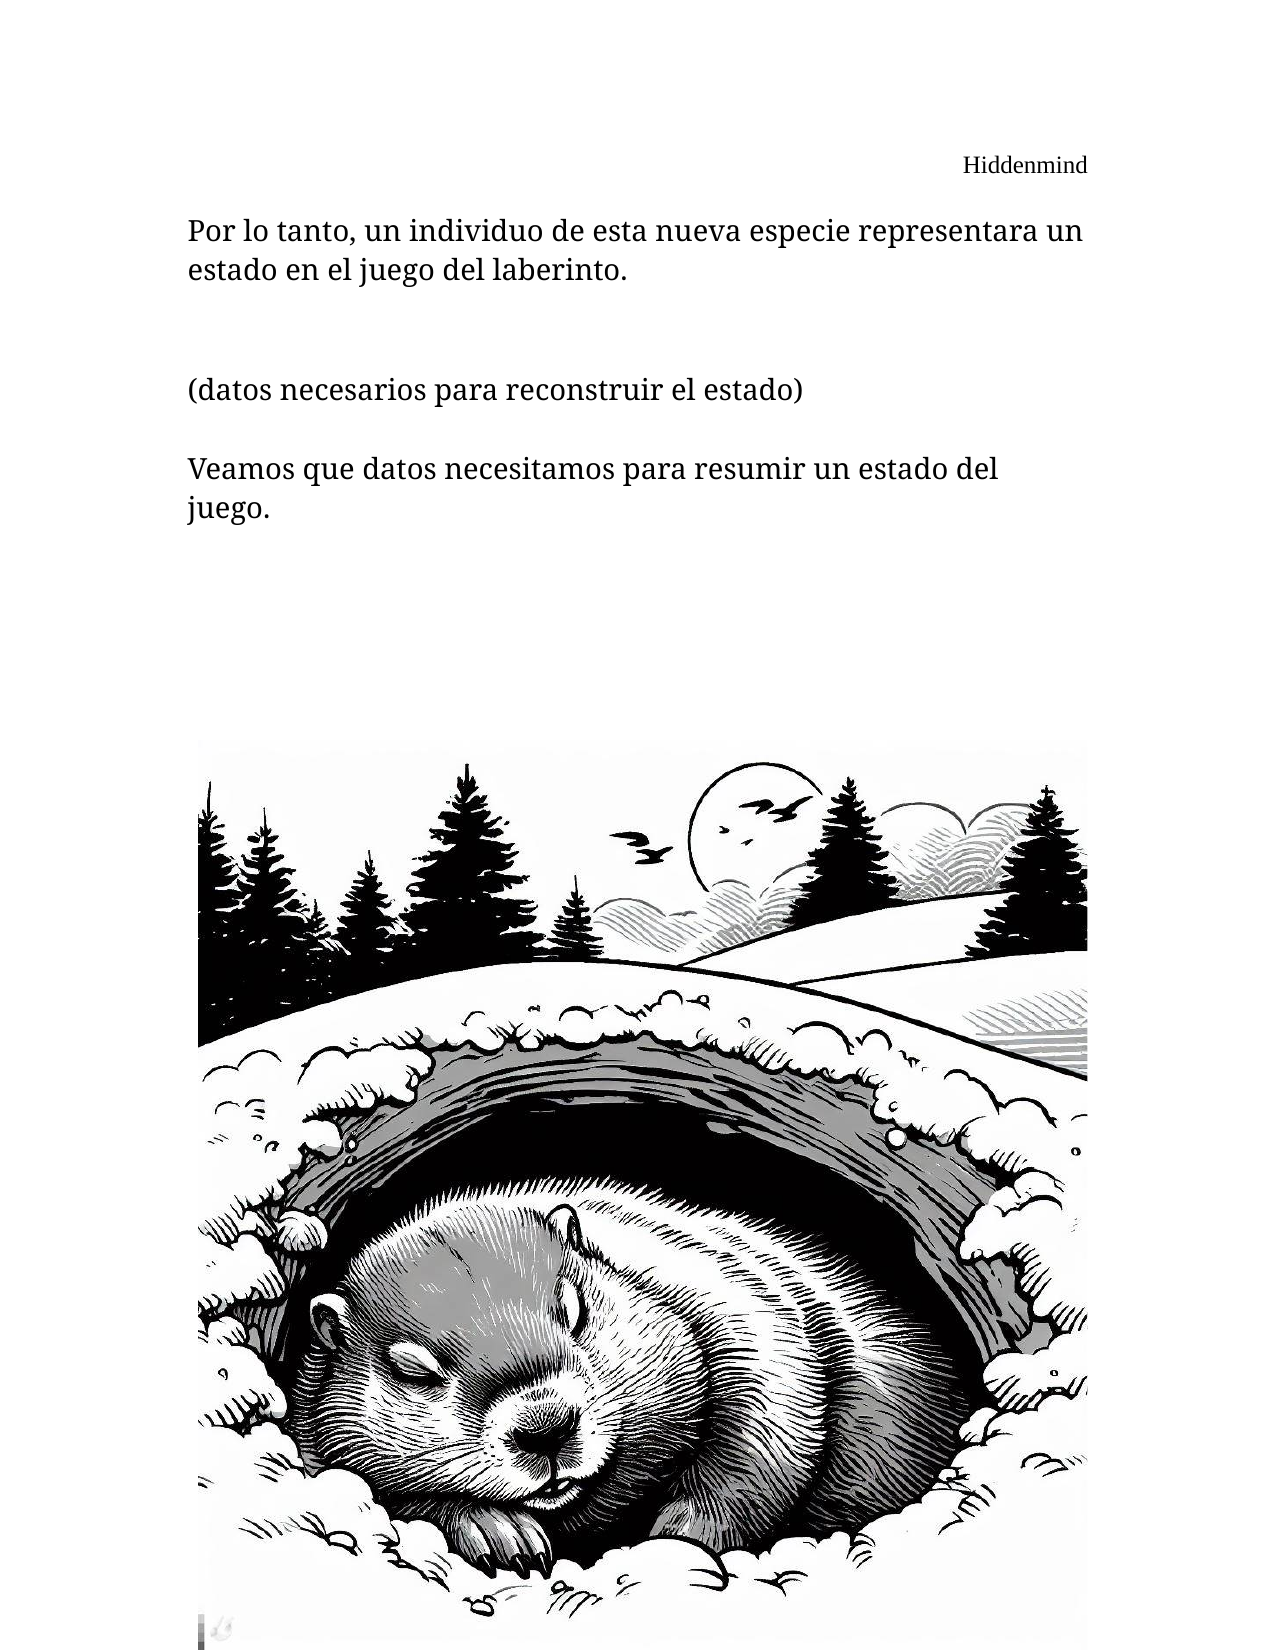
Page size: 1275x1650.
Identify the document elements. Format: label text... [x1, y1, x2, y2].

text (datos necesarios para reconstruir el estado) [187, 369, 1087, 408]
text Por lo tanto, un individuo de esta nueva especie representara un estado en el juego del laberinto. [187, 210, 1087, 289]
text Veamos que datos necesitamos para resumir un estado del juego. [187, 448, 1087, 527]
picture [198, 740, 1088, 1650]
